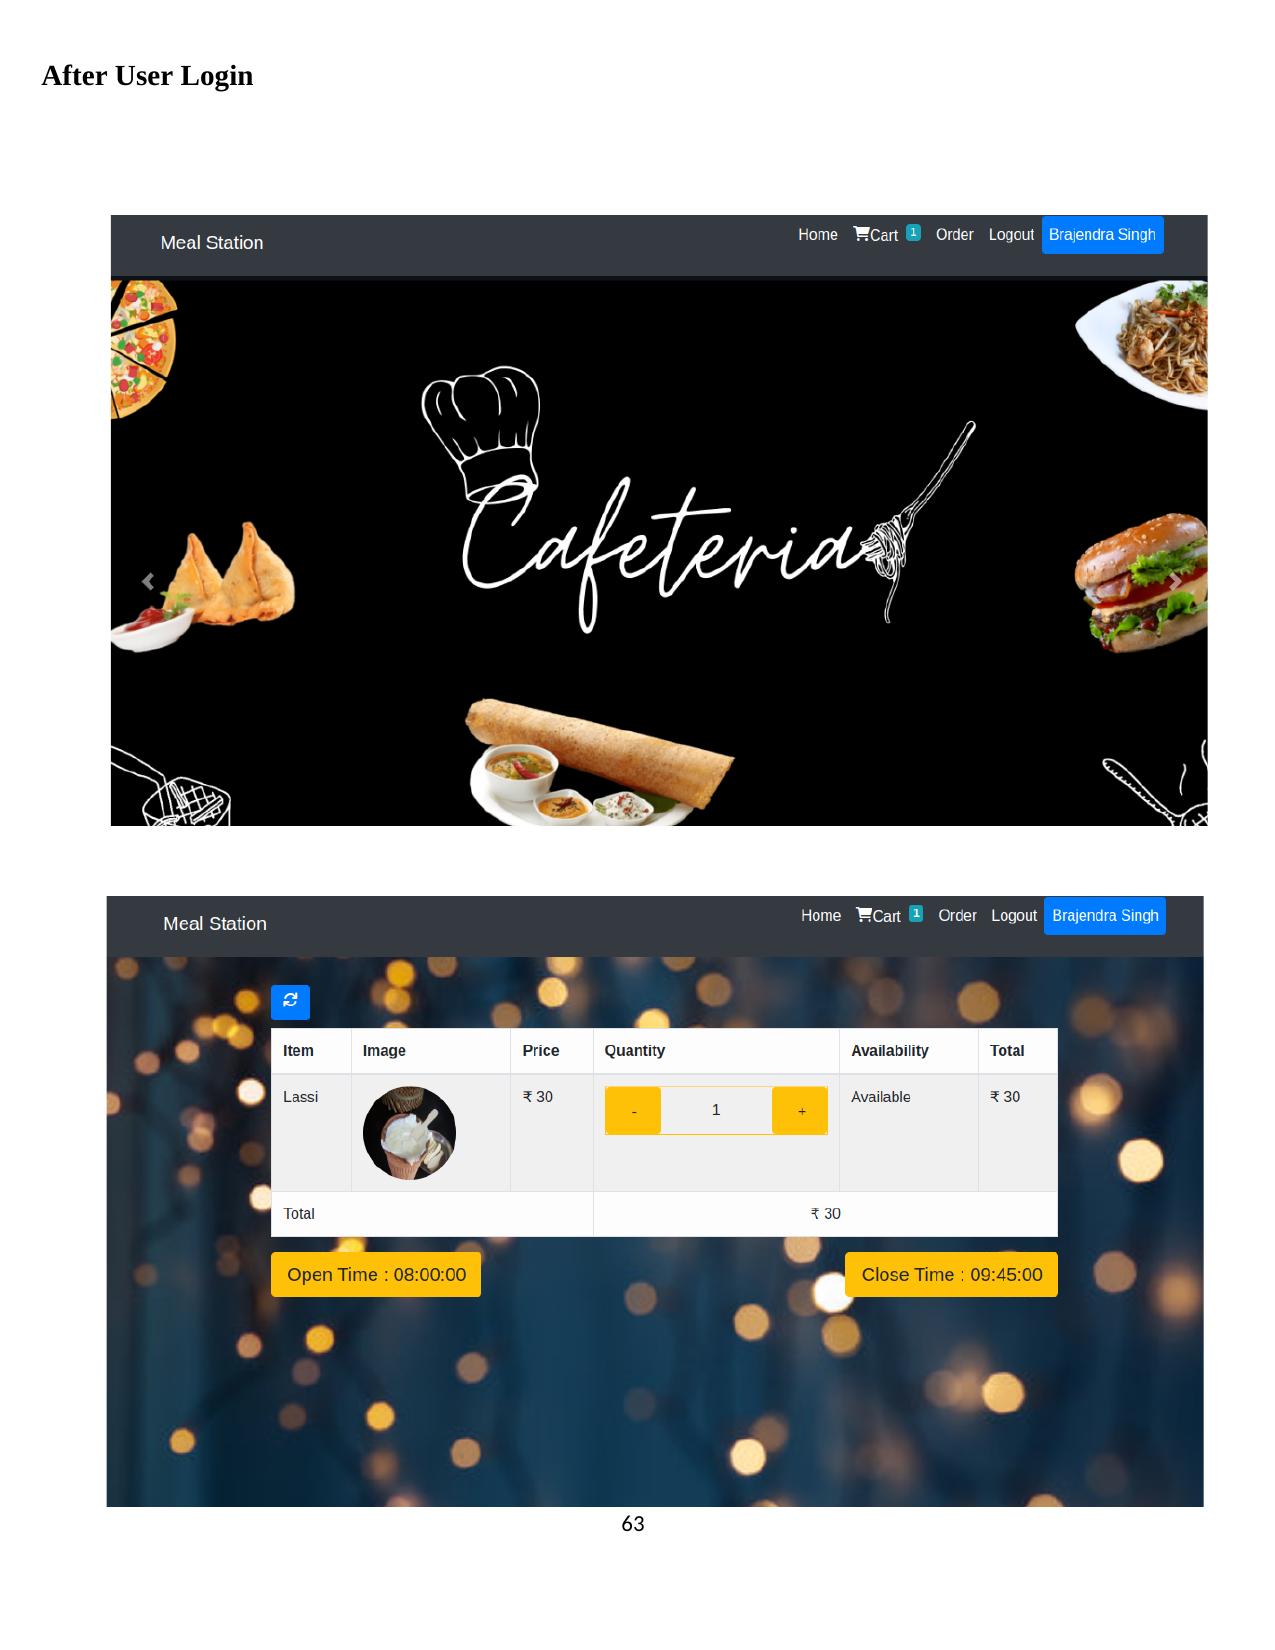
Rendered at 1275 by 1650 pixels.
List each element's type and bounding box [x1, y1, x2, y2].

picture [106, 896, 1204, 1507]
picture [110, 215, 1208, 826]
